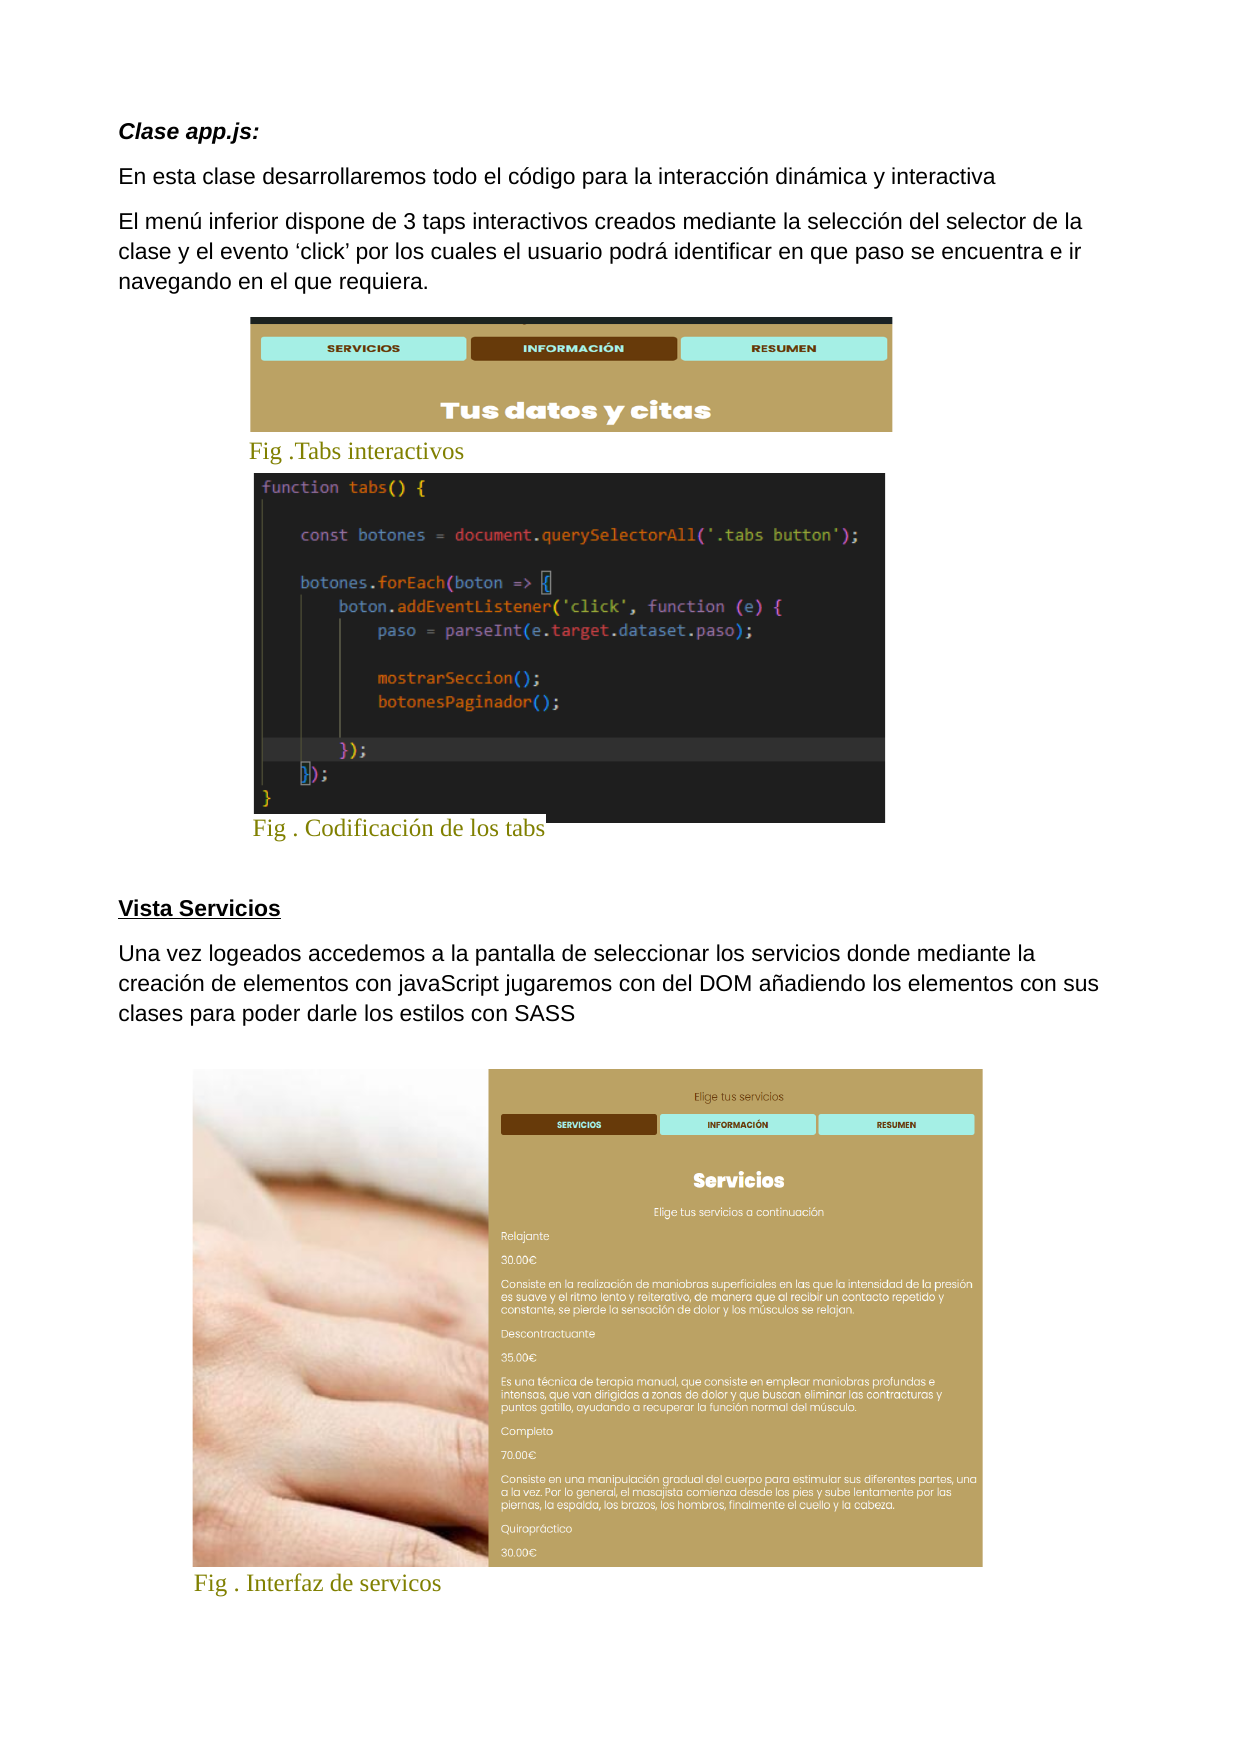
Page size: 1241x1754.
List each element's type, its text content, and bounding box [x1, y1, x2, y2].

picture [253, 473, 885, 823]
text Una vez logeados accedemos a la pantalla de seleccionar los servicios donde mediante la creación de elementos con javaScript jugaremos con del DOM añadiendo los elementos con sus clases para poder darle los estilos con SASS [118, 940, 1122, 1027]
text Vista Servicios [118, 895, 1122, 922]
text Clase app.js: [118, 118, 1122, 144]
picture [250, 317, 893, 432]
text En esta clase desarrollaremos todo el código para la interacción dinámica y interactiva [118, 163, 1122, 189]
text El menú inferior dispone de 3 taps interactivos creados mediante la selección del selector de la clase y el evento ‘click’ por los cuales el usuario podrá identificar en que paso se encuentra e ir navegando en el que requiera. [118, 208, 1122, 294]
picture [192, 1069, 983, 1567]
